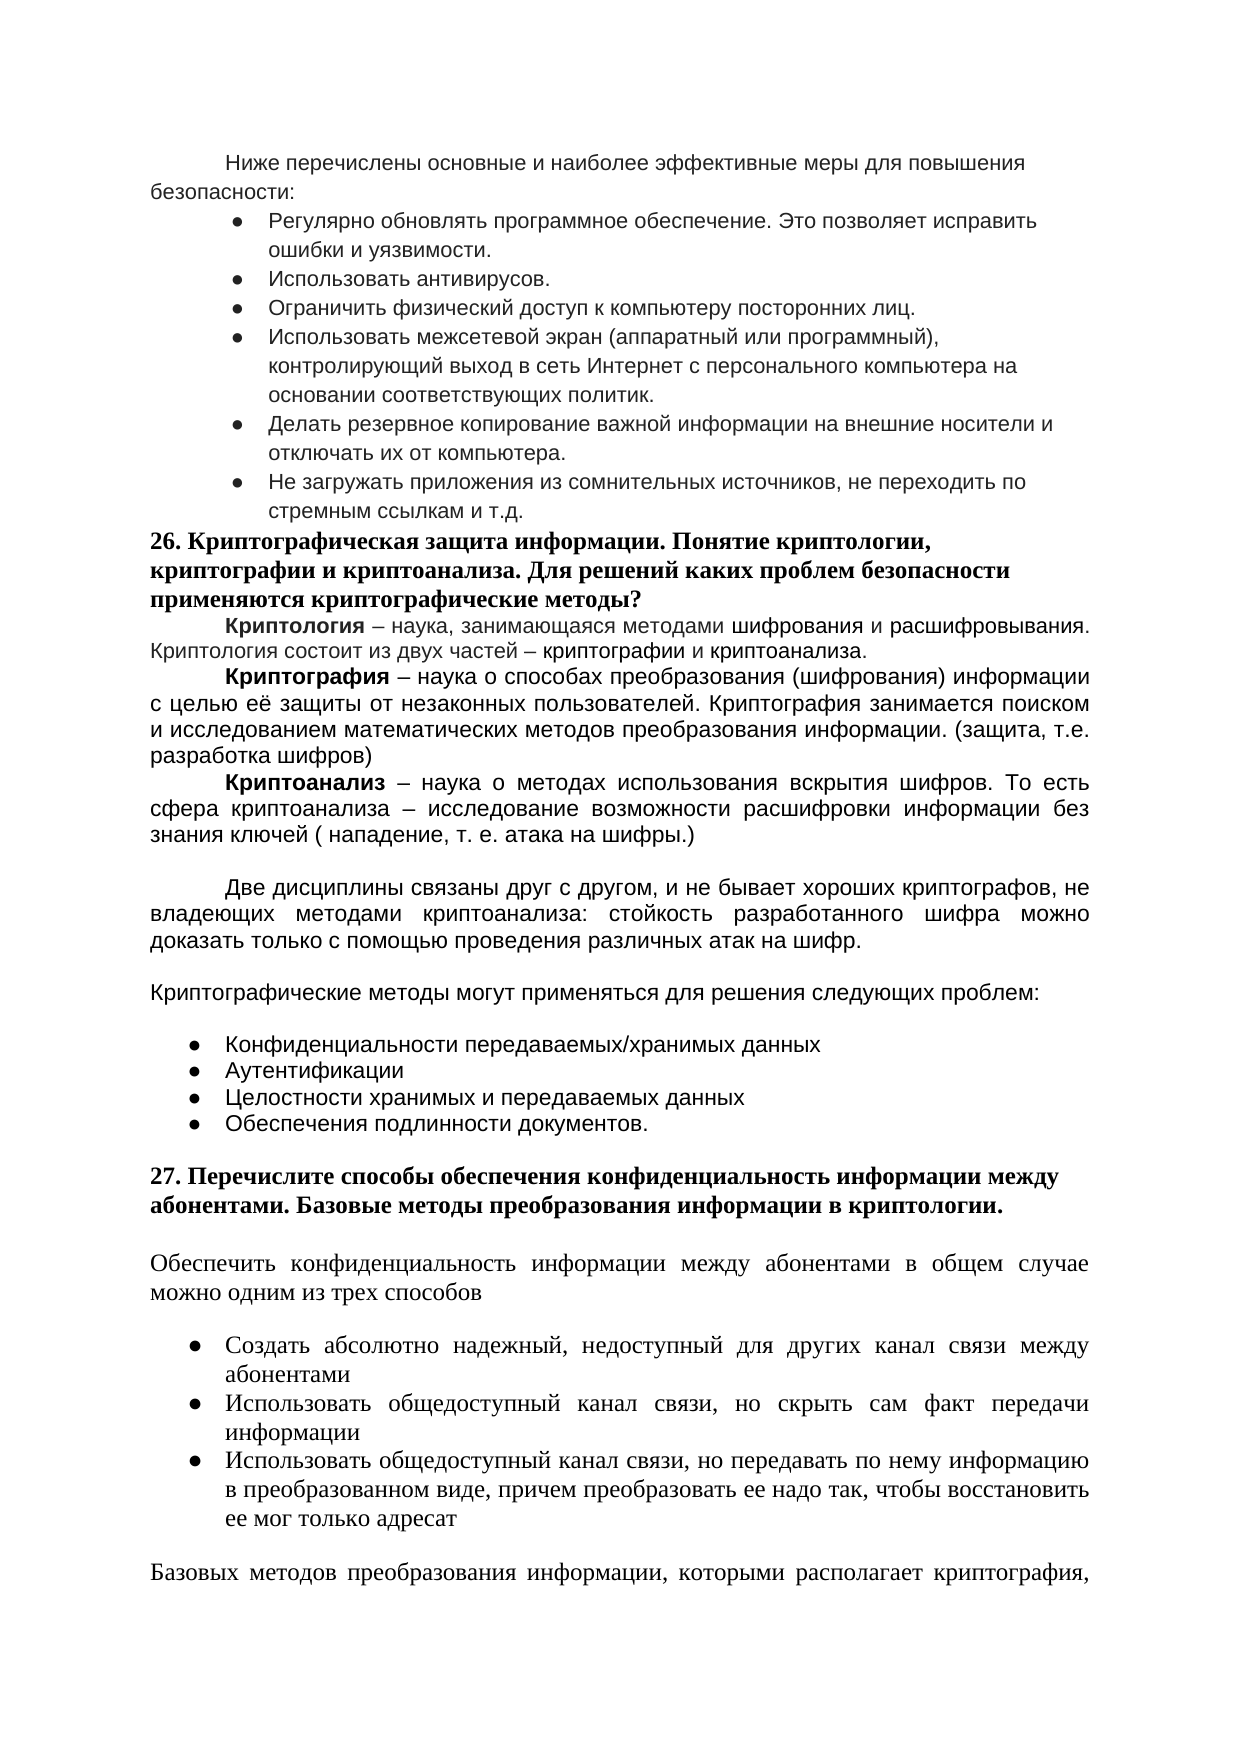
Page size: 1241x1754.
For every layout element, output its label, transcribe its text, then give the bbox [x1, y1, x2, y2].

text Криптология – наука, занимающаяся методами шифрования и расшифровывания. Криптология состоит из двух частей – криптографии и криптоанализа. [150, 613, 1090, 663]
text Криптоанализ – наука о методах использования вскрытия шифров. То есть сфера криптоанализа – исследование возможности расшифровки информации без знания ключей ( нападение, т. е. атака на шифры.) [150, 768, 1090, 848]
list Регулярно обновлять программное обеспечение. Это позволяет исправить ошибки и уязвимости. [231, 208, 1090, 262]
list Использовать общедоступный канал связи, но скрыть сам факт передачи информации [187, 1388, 1090, 1445]
text Криптография – наука о способах преобразования (шифрования) информации с целью её защиты от незаконных пользователей. Криптография занимается поиском и исследованием математических методов преобразования информации. (защита, т.е. разработка шифров) [150, 663, 1090, 768]
list Обеспечения подлинности документов. [187, 1110, 1090, 1136]
text Базовых методов преобразования информации, которыми располагает криптография, [150, 1557, 1090, 1585]
text абонентами. Базовые методы преобразования информации в криптологии. [150, 1190, 1090, 1219]
list Делать резервное копирование важной информации на внешние носители и отключать их от компьютера. [231, 411, 1090, 465]
list Создать абсолютно надежный, недоступный для других канал связи между абонентами [187, 1330, 1090, 1388]
text Ниже перечислены основные и наиболее эффективные меры для повышения безопасности: [150, 150, 1090, 204]
list Ограничить физический доступ к компьютеру посторонних лиц. [231, 295, 1090, 320]
list Не загружать приложения из сомнительных источников, не переходить по стремным ссылкам и т.д. [231, 468, 1090, 523]
title 26. Криптографическая защита информации. Понятие криптологии, криптографии и криптоанализа. Для решений каких проблем безопасности применяются криптографические методы? [150, 526, 1090, 613]
list Использовать межсетевой экран (аппаратный или программный), контролирующий выход в сеть Интернет с персонального компьютера на основании соответствующих политик. [231, 324, 1090, 407]
list Аутентификации [187, 1057, 1090, 1083]
title 27. Перечислите способы обеспечения конфиденциальность информации между [150, 1161, 1090, 1190]
text Две дисциплины связаны друг с другом, и не бывает хороших криптографов, не владеющих методами криптоанализа: стойкость разработанного шифра можно доказать только с помощью проведения различных атак на шифр. [150, 874, 1090, 953]
list Целостности хранимых и передаваемых данных [187, 1083, 1090, 1110]
list Использовать антивирусов. [231, 266, 1090, 291]
list Использовать общедоступный канал связи, но передавать по нему информацию в преобразованном виде, причем преобразовать ее надо так, чтобы восстановить ее мог только адресат [187, 1445, 1090, 1532]
text Обеспечить конфиденциальность информации между абонентами в общем случае можно одним из трех способов [150, 1248, 1090, 1305]
list Конфиденциальности передаваемых/хранимых данных [187, 1031, 1090, 1057]
text Криптографические методы могут применяться для решения следующих проблем: [150, 979, 1090, 1006]
